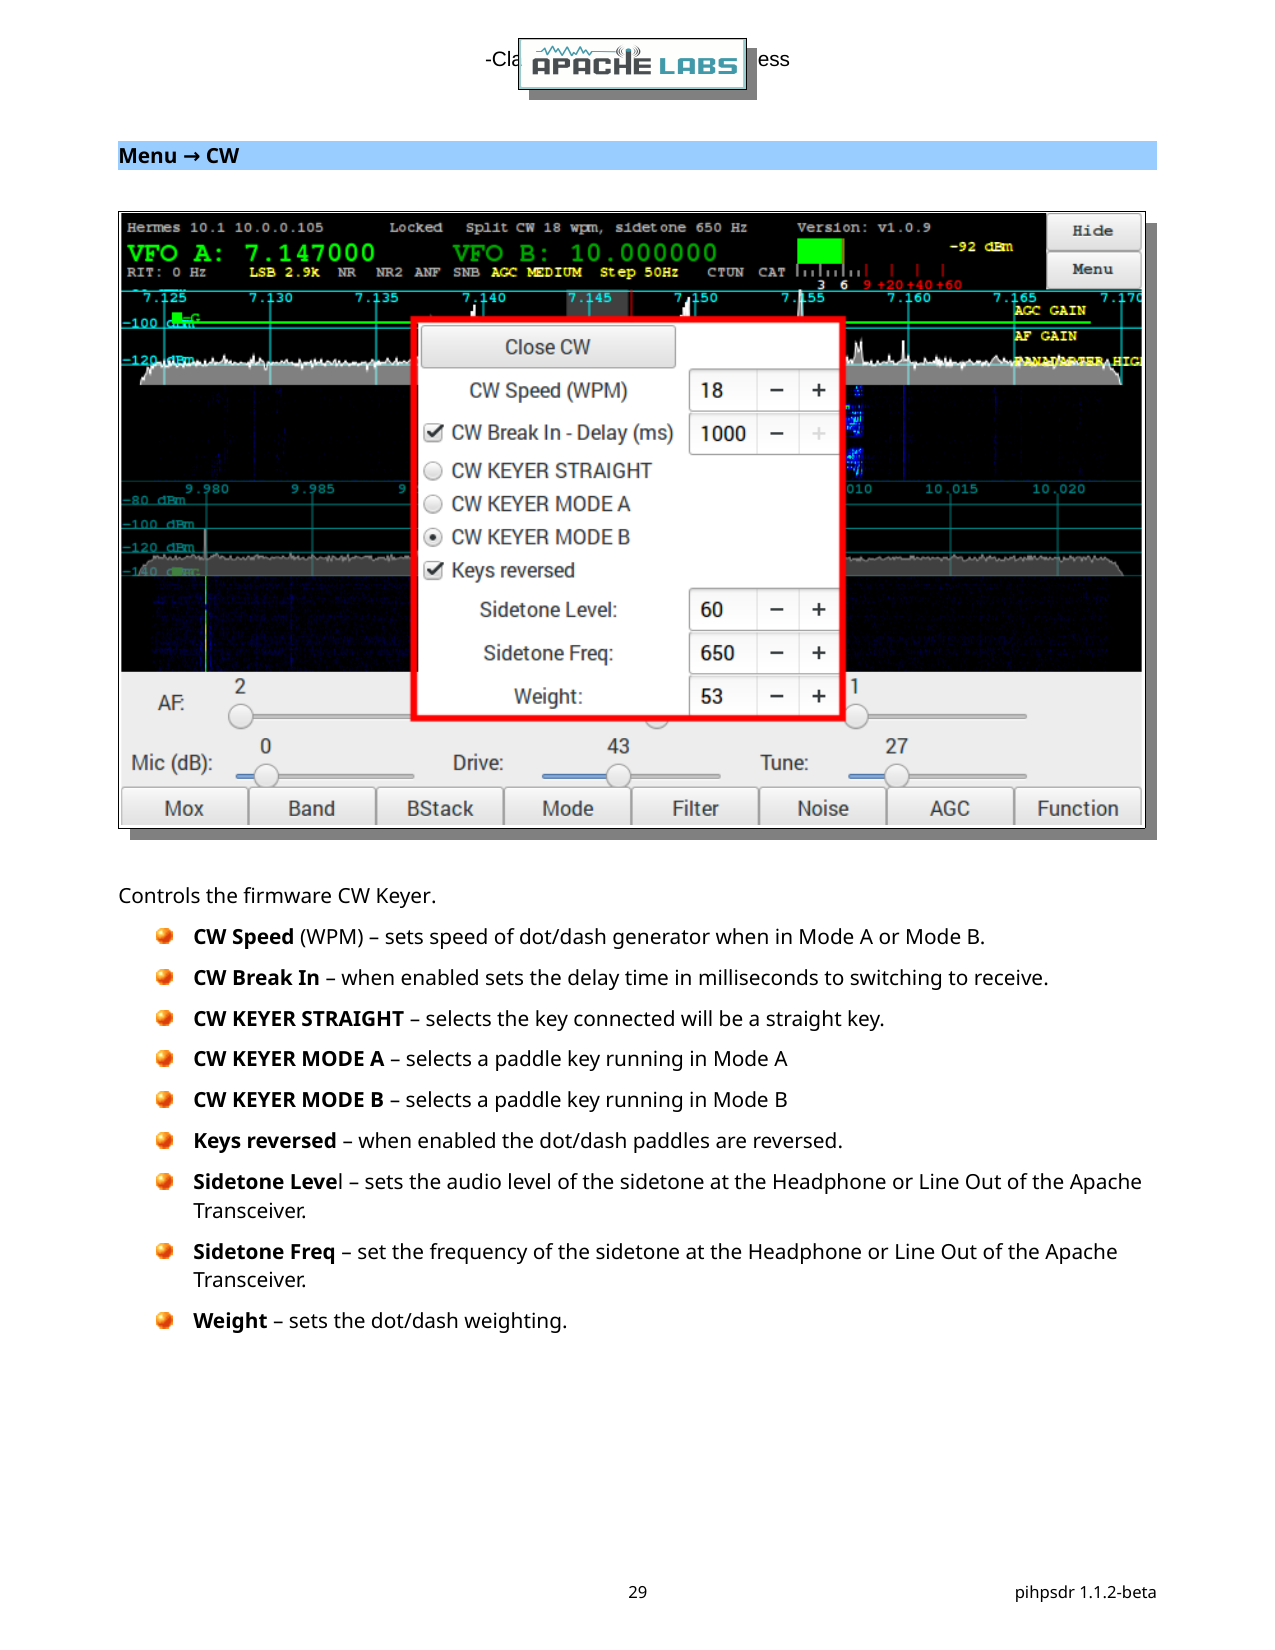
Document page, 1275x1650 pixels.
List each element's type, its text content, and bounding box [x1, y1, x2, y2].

picture [521, 40, 744, 87]
picture [156, 1010, 173, 1026]
list Sidetone Freq – set the frequency of the sidetone at the Headphone or Line Out of the Apache Transceiver. [156, 1237, 1157, 1294]
picture [156, 1132, 173, 1149]
list CW Break In – when enabled sets the delay time in milliseconds to switching to receive. [156, 963, 1157, 991]
list Keys reversed – when enabled the dot/dash paddles are reversed. [156, 1126, 1157, 1155]
list CW KEYER MODE B – selects a paddle key running in Mode B [156, 1086, 1157, 1114]
picture [156, 928, 173, 944]
list CW KEYER MODE A – selects a paddle key running in Mode A [156, 1044, 1157, 1073]
subtitle Weight – sets the dot/dash weighting. [156, 1306, 1157, 1334]
list CW Speed (WPM) – sets speed of dot/dash generator when in Mode A or Mode B. [156, 922, 1157, 950]
picture [121, 213, 1142, 825]
subtitle Menu → CW [118, 141, 1157, 170]
picture [156, 969, 173, 985]
list Sidetone Level – sets the audio level of the sidetone at the Headphone or Line Out of the Apache Transceiver. [156, 1167, 1157, 1224]
text Controls the firmware CW Keyer. [118, 881, 1157, 909]
picture [156, 1050, 173, 1067]
picture [156, 1312, 173, 1329]
list CW KEYER STRAIGHT – selects the key connected will be a straight key. [156, 1004, 1157, 1032]
picture [156, 1243, 173, 1259]
picture [156, 1173, 173, 1190]
picture [156, 1091, 173, 1108]
